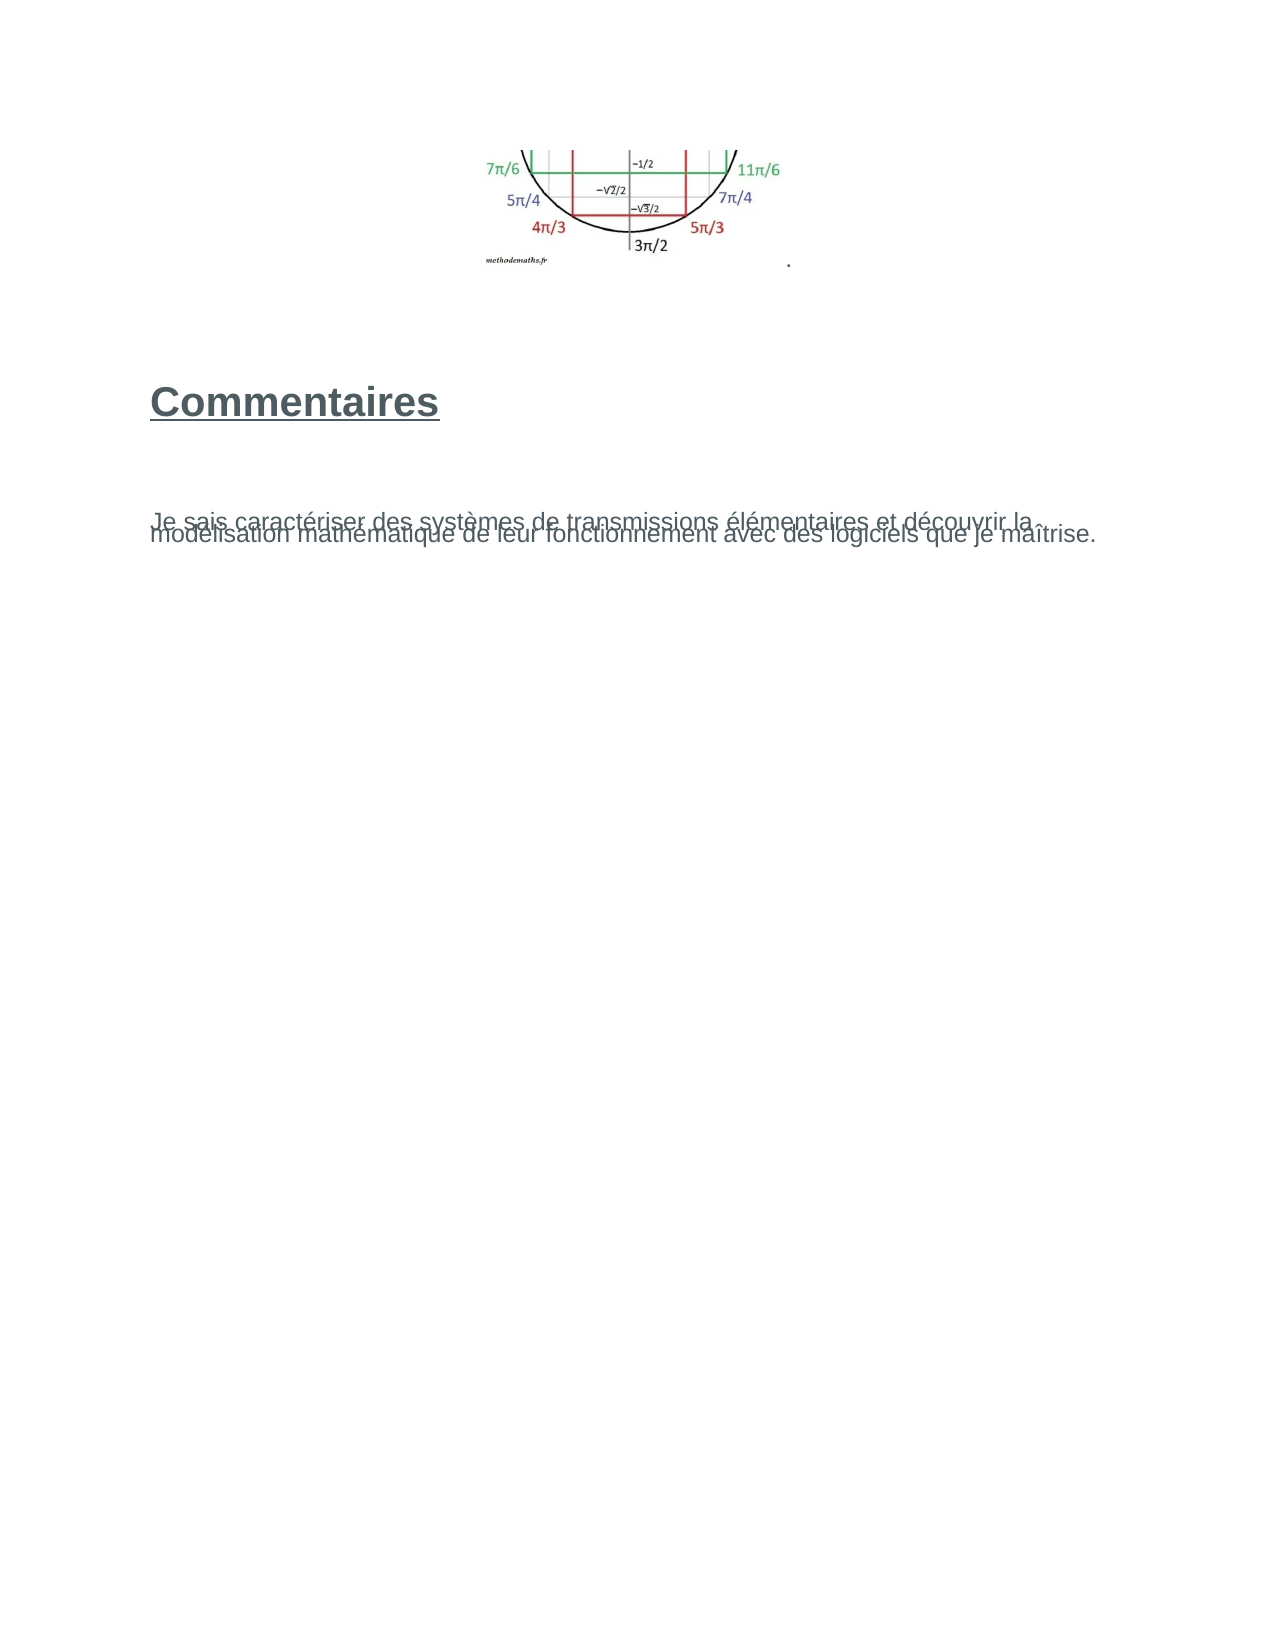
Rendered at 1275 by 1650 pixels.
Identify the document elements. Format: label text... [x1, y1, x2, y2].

text Je sais caractériser des systèmes de transmissions élémentaires et découvrir la modélisation mathématique de leur fonctionnement avec des logiciels que je maîtrise. [150, 519, 1125, 548]
text . [150, 150, 1125, 296]
picture [482, 150, 786, 267]
text Commentaires [150, 397, 1125, 421]
